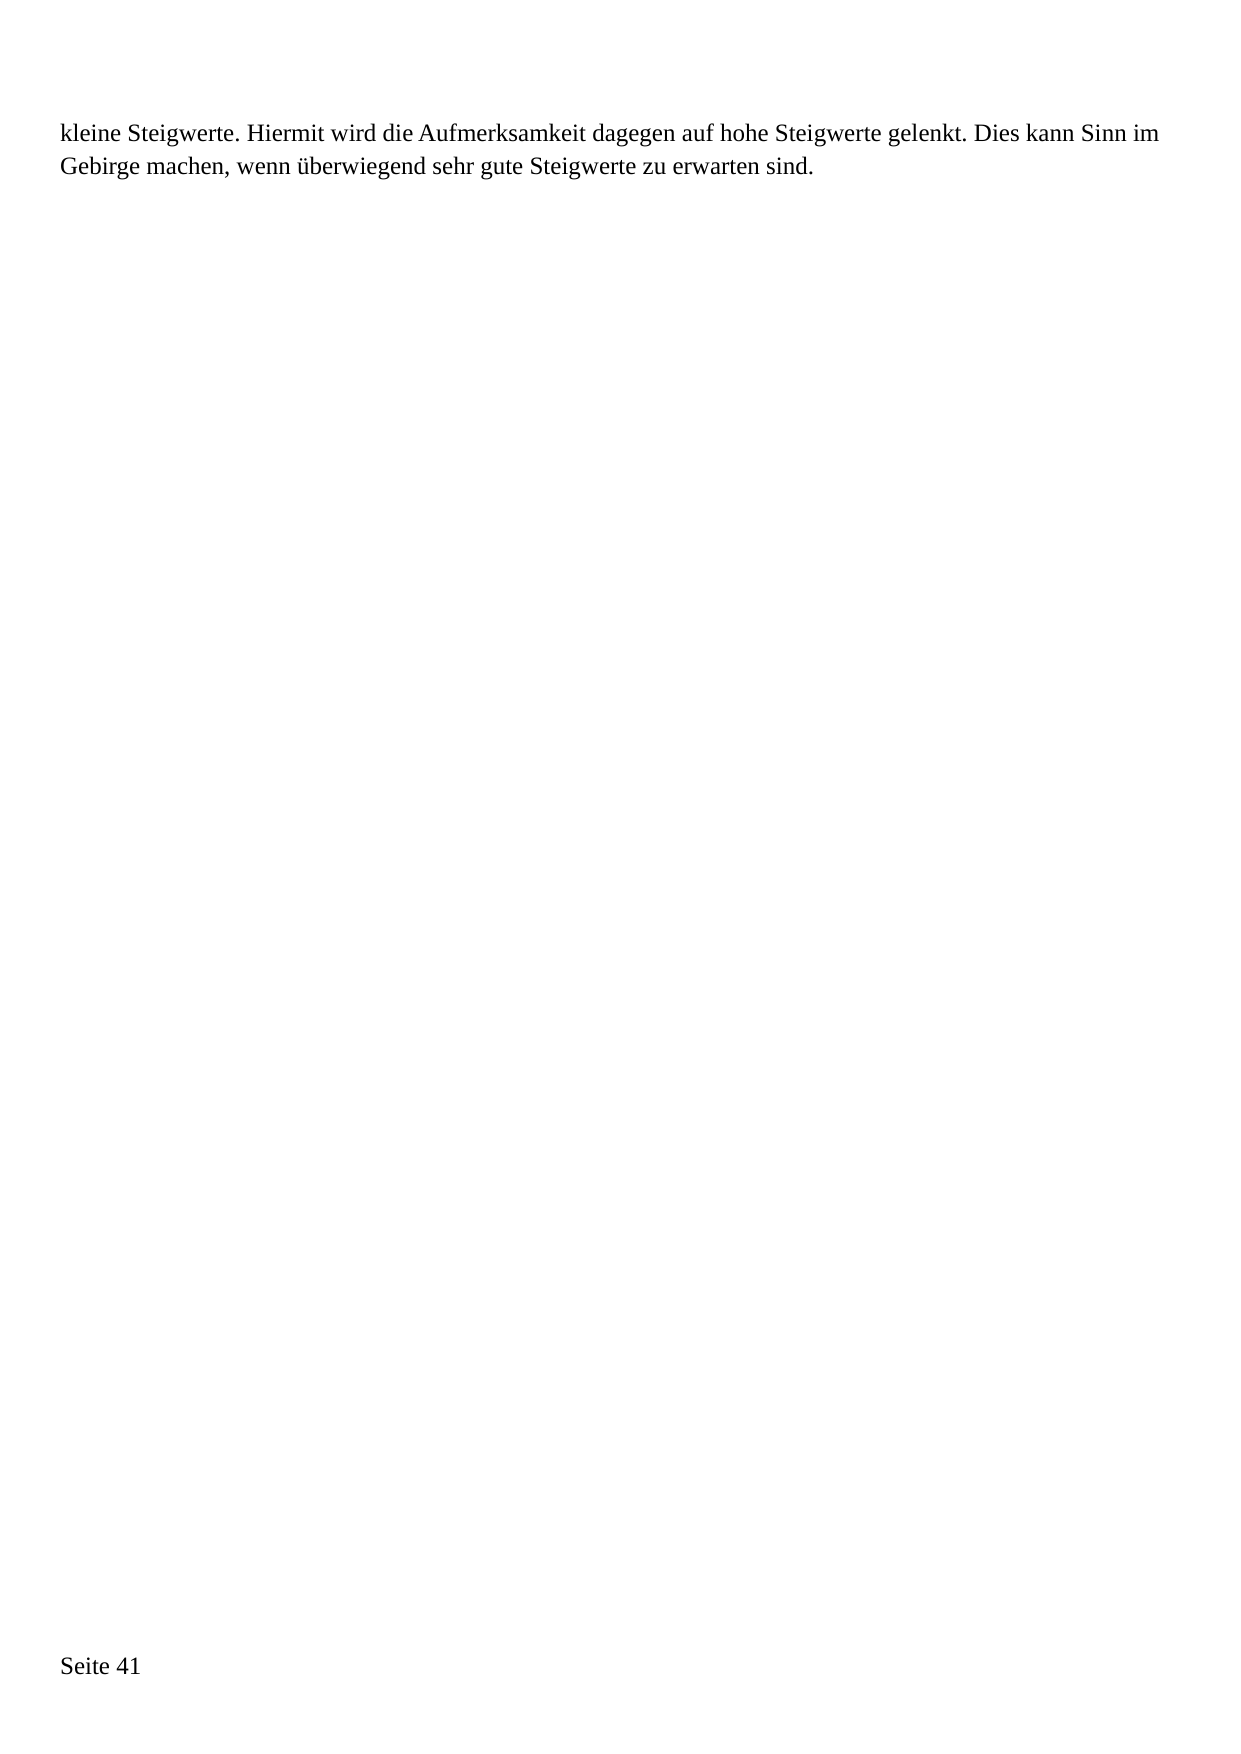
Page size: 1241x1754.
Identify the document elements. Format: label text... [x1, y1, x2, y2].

text kleine Steigwerte. Hiermit wird die Aufmerksamkeit dagegen auf hohe Steigwerte gelenkt. Dies kann Sinn im Gebirge machen, wenn überwiegend sehr gute Steigwerte zu erwarten sind. [60, 118, 1207, 180]
